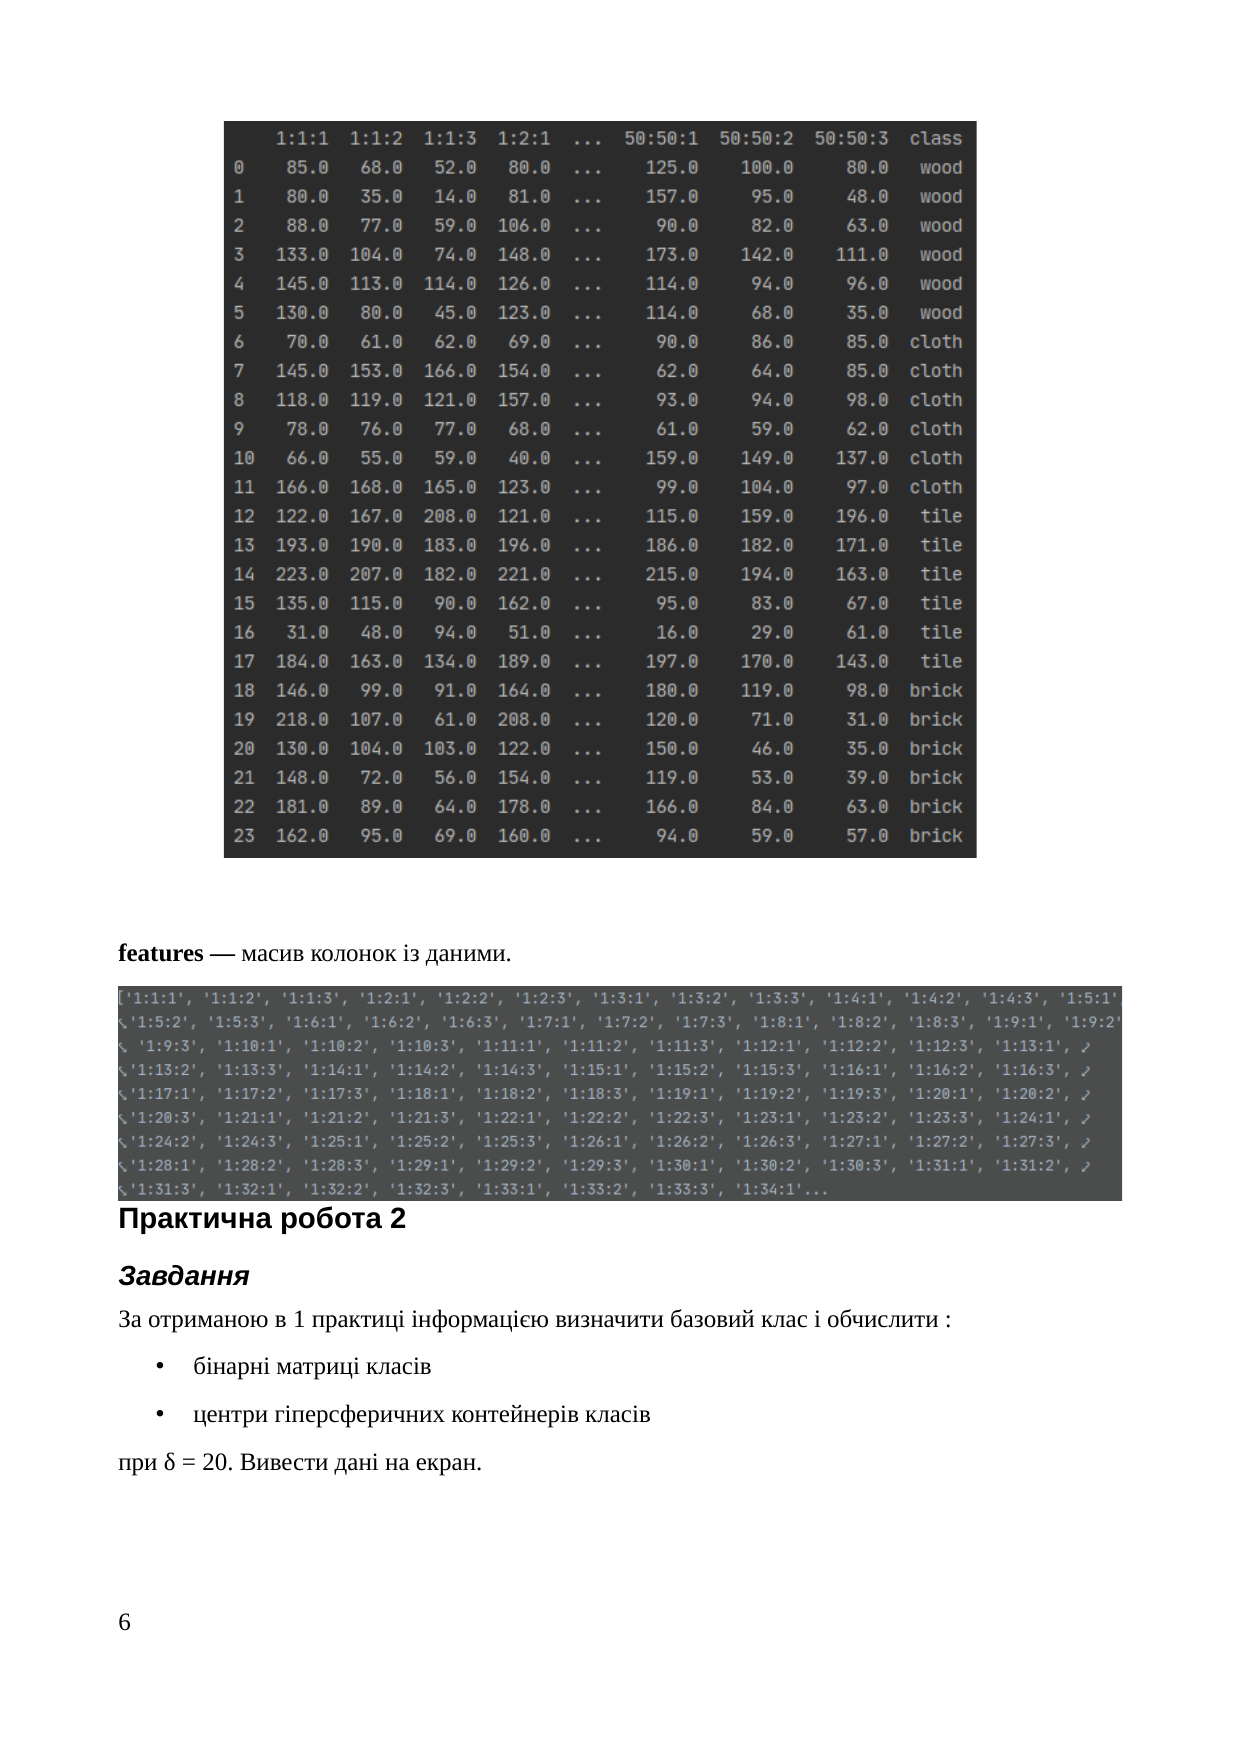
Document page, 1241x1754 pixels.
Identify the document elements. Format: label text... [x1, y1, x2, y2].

text За отриманою в 1 практиці інформацією визначити базовий клас і обчислити : [118, 1304, 1122, 1333]
picture [223, 121, 977, 858]
subtitle Завдання [118, 1259, 1122, 1291]
picture [118, 986, 1123, 1201]
list бінарні матриці класів [156, 1351, 1122, 1380]
text features — масив колонок із даними. [118, 938, 1122, 967]
text при δ = 20. Вивести дані на екран. [118, 1447, 1122, 1475]
subtitle Практична робота 2 [118, 1201, 1122, 1234]
list центри гіперсферичних контейнерів класів [156, 1399, 1122, 1428]
